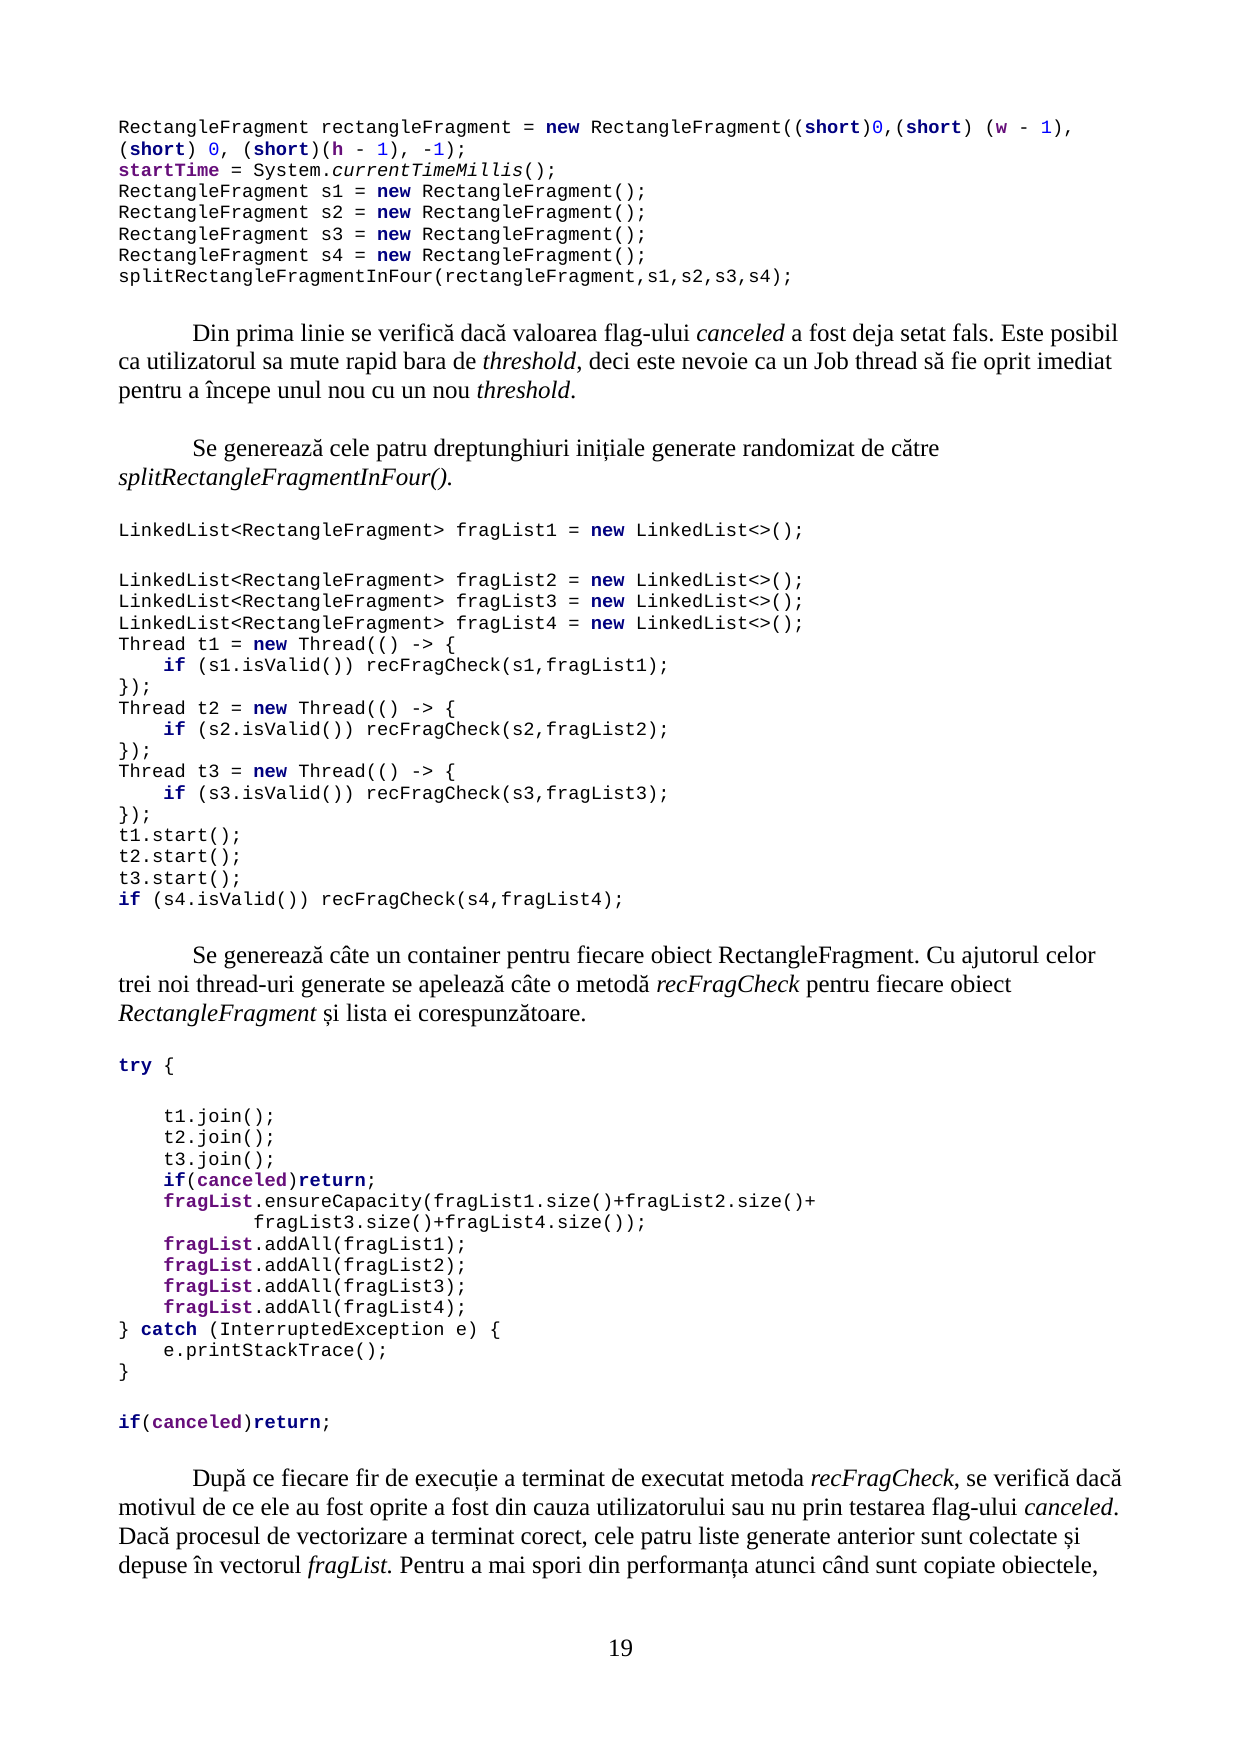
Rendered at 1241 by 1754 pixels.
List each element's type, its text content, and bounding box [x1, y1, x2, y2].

text RectangleFragment s2 = new RectangleFragment(); [118, 203, 1122, 224]
text }); [118, 741, 1122, 762]
text if(canceled)return; [118, 1171, 1122, 1192]
text RectangleFragment s4 = new RectangleFragment(); [118, 246, 1122, 267]
text fragList.addAll(fragList3); [118, 1277, 1122, 1298]
text if (s3.isValid()) recFragCheck(s3,fragList3); [118, 783, 1122, 805]
text RectangleFragment rectangleFragment = new RectangleFragment((short)0,(short) (w - 1),(short) 0, (short)(h - 1), -1); [118, 118, 1122, 161]
text t1.join(); [118, 1107, 1122, 1128]
text }); [118, 677, 1122, 698]
text fragList.ensureCapacity(fragList1.size()+fragList2.size()+ [118, 1192, 1122, 1213]
text fragList3.size()+fragList4.size()); [118, 1213, 1122, 1234]
text try { [118, 1056, 1122, 1077]
text Thread t3 = new Thread(() -> { [118, 762, 1122, 783]
text După ce fiecare fir de execuție a terminat de executat metoda recFragCheck, se verifică dacă motivul de ce ele au fost oprite a fost din cauza utilizatorului sau nu prin testarea flag-ului canceled. Dacă procesul de vectorizare a terminat corect, cele patru liste generate anterior sunt colectate și depuse în vectorul fragList. Pentru a mai spori din performanța atunci când sunt copiate obiectele, [118, 1463, 1122, 1578]
text t3.start(); [118, 868, 1122, 890]
text if(canceled)return; [118, 1413, 1122, 1434]
text Thread t2 = new Thread(() -> { [118, 698, 1122, 720]
text RectangleFragment s3 = new RectangleFragment(); [118, 224, 1122, 246]
text LinkedList<RectangleFragment> fragList4 = new LinkedList<>(); [118, 613, 1122, 635]
text splitRectangleFragmentInFour(rectangleFragment,s1,s2,s3,s4); [118, 267, 1122, 288]
text Se generează cele patru dreptunghiuri inițiale generate randomizat de către splitRectangleFragmentInFour(). [118, 433, 1122, 491]
text Thread t1 = new Thread(() -> { [118, 635, 1122, 656]
text t2.start(); [118, 847, 1122, 868]
text e.printStackTrace(); [118, 1341, 1122, 1362]
text LinkedList<RectangleFragment> fragList3 = new LinkedList<>(); [118, 592, 1122, 613]
text startTime = System.currentTimeMillis(); [118, 161, 1122, 182]
text } [118, 1362, 1122, 1383]
text fragList.addAll(fragList4); [118, 1298, 1122, 1319]
text RectangleFragment s1 = new RectangleFragment(); [118, 182, 1122, 203]
text Din prima linie se verifică dacă valoarea flag-ului canceled a fost deja setat fals. Este posibil ca utilizatorul sa mute rapid bara de threshold, deci este nevoie ca un Job thread să fie oprit imediat pentru a începe unul nou cu un nou threshold. [118, 318, 1122, 404]
text Se generează câte un container pentru fiecare obiect RectangleFragment. Cu ajutorul celor trei noi thread-uri generate se apelează câte o metodă recFragCheck pentru fiecare obiect RectangleFragment și lista ei corespunzătoare. [118, 941, 1122, 1027]
text if (s1.isValid()) recFragCheck(s1,fragList1); [118, 656, 1122, 677]
text LinkedList<RectangleFragment> fragList1 = new LinkedList<>(); [118, 520, 1122, 542]
text fragList.addAll(fragList1); [118, 1234, 1122, 1256]
text }); [118, 805, 1122, 826]
text fragList.addAll(fragList2); [118, 1256, 1122, 1277]
text t1.start(); [118, 826, 1122, 847]
text t3.join(); [118, 1149, 1122, 1171]
text if (s2.isValid()) recFragCheck(s2,fragList2); [118, 720, 1122, 741]
text LinkedList<RectangleFragment> fragList2 = new LinkedList<>(); [118, 571, 1122, 592]
text t2.join(); [118, 1128, 1122, 1149]
text if (s4.isValid()) recFragCheck(s4,fragList4); [118, 890, 1122, 911]
text } catch (InterruptedException e) { [118, 1319, 1122, 1341]
